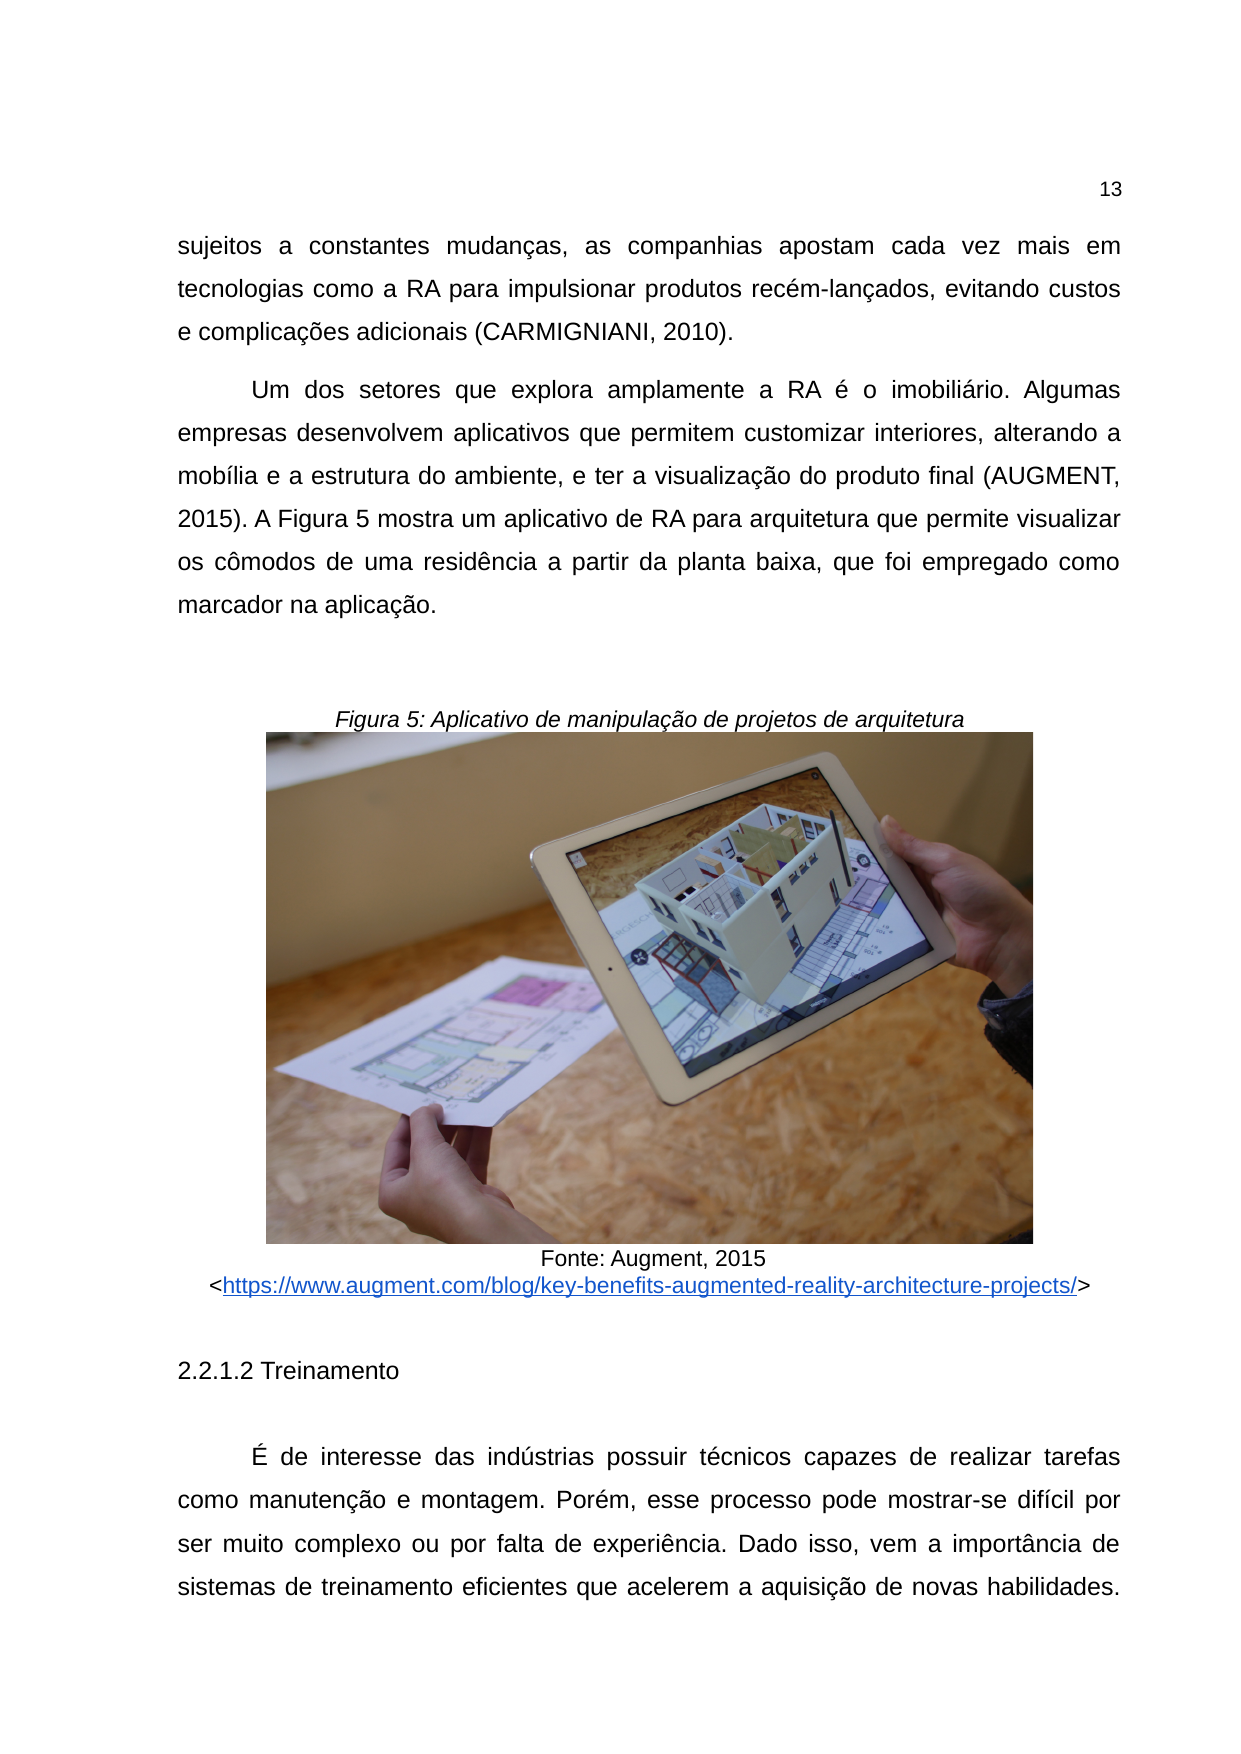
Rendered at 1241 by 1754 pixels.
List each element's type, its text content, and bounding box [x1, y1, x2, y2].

text É de interesse das indústrias possuir técnicos capazes de realizar tarefas como manutenção e montagem. Porém, esse processo pode mostrar-se difícil por ser muito complexo ou por falta de experiência. Dado isso, vem a importância de sistemas de treinamento eficientes que acelerem a aquisição de novas habilidades. [177, 1442, 1122, 1600]
subtitle 2.2.1.2 Treinamento [177, 1356, 1122, 1428]
text Figura 5: Aplicativo de manipulação de projetos de arquitetura [266, 703, 1033, 732]
text sujeitos a constantes mudanças, as companhias apostam cada vez mais em tecnologias como a RA para impulsionar produtos recém-lançados, evitando custos e complicações adicionais (CARMIGNIANI, 2010). [177, 231, 1122, 346]
picture [266, 732, 1034, 1244]
text Um dos setores que explora amplamente a RA é o imobiliário. Algumas empresas desenvolvem aplicativos que permitem customizar interiores, alterando a mobília e a estrutura do ambiente, e ter a visualização do produto final (AUGMENT, 2015). A Figura 5 mostra um aplicativo de RA para arquitetura que permite visualizar os cômodos de uma residência a partir da planta baixa, que foi empregado como marcador na aplicação. [177, 374, 1122, 619]
text <https://www.augment.com/blog/key-benefits-augmented-reality-architecture-projects/> [177, 1272, 1122, 1298]
text Fonte: Augment, 2015 [177, 691, 1122, 1272]
